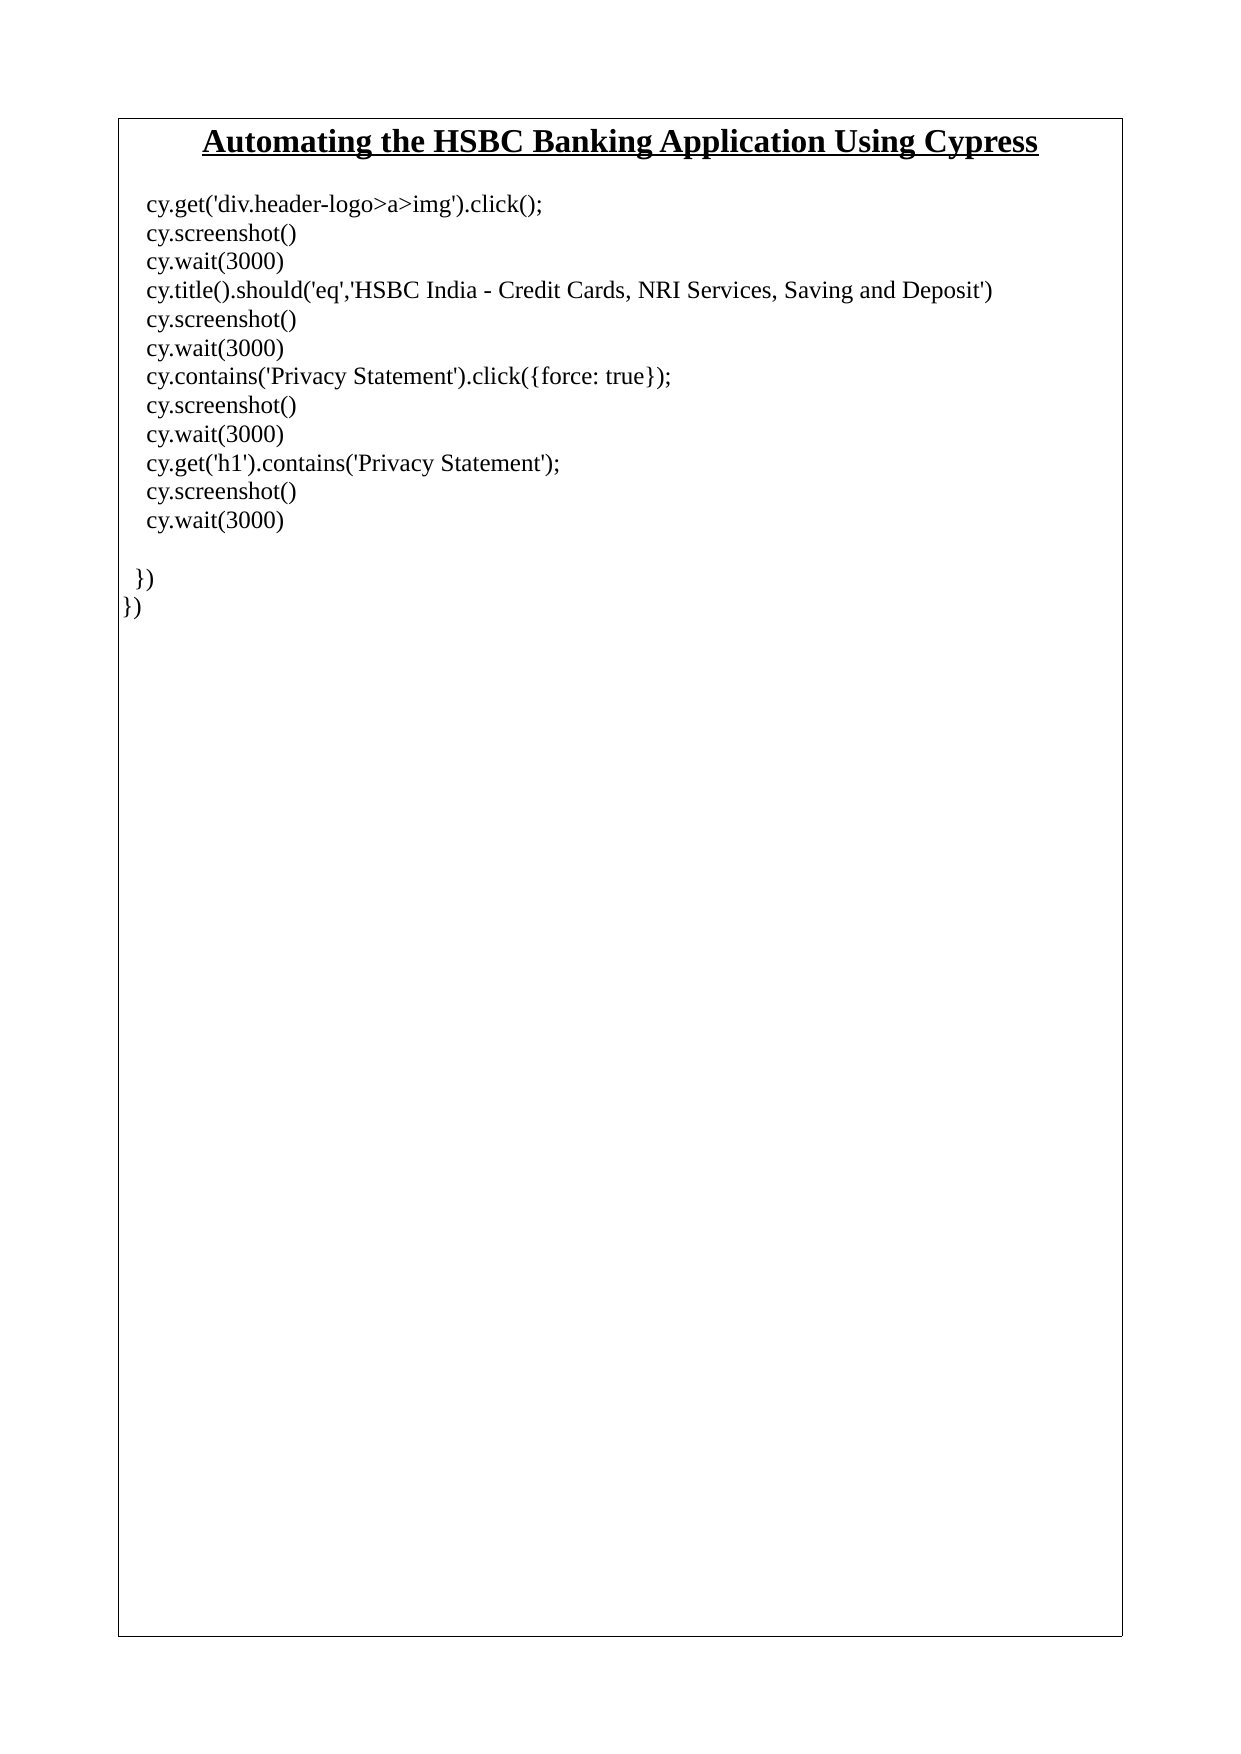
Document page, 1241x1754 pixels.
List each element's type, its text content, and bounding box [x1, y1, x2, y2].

text cy.wait(3000) [121, 505, 1119, 534]
text cy.get('div.header-logo>a>img').click(); [121, 189, 1119, 218]
text cy.screenshot() [121, 304, 1119, 333]
text cy.wait(3000) [121, 419, 1119, 448]
text cy.wait(3000) [121, 333, 1119, 361]
text cy.wait(3000) [121, 246, 1119, 275]
text cy.title().should('eq','HSBC India - Credit Cards, NRI Services, Saving and Deposit') [121, 275, 1119, 304]
text cy.contains('Privacy Statement').click({force: true}); [121, 361, 1119, 390]
text cy.screenshot() [121, 390, 1119, 419]
text }) [121, 591, 1119, 620]
text cy.screenshot() [121, 218, 1119, 246]
text cy.get('h1').contains('Privacy Statement'); [121, 448, 1119, 476]
text cy.screenshot() [121, 476, 1119, 505]
text }) [121, 563, 1119, 591]
